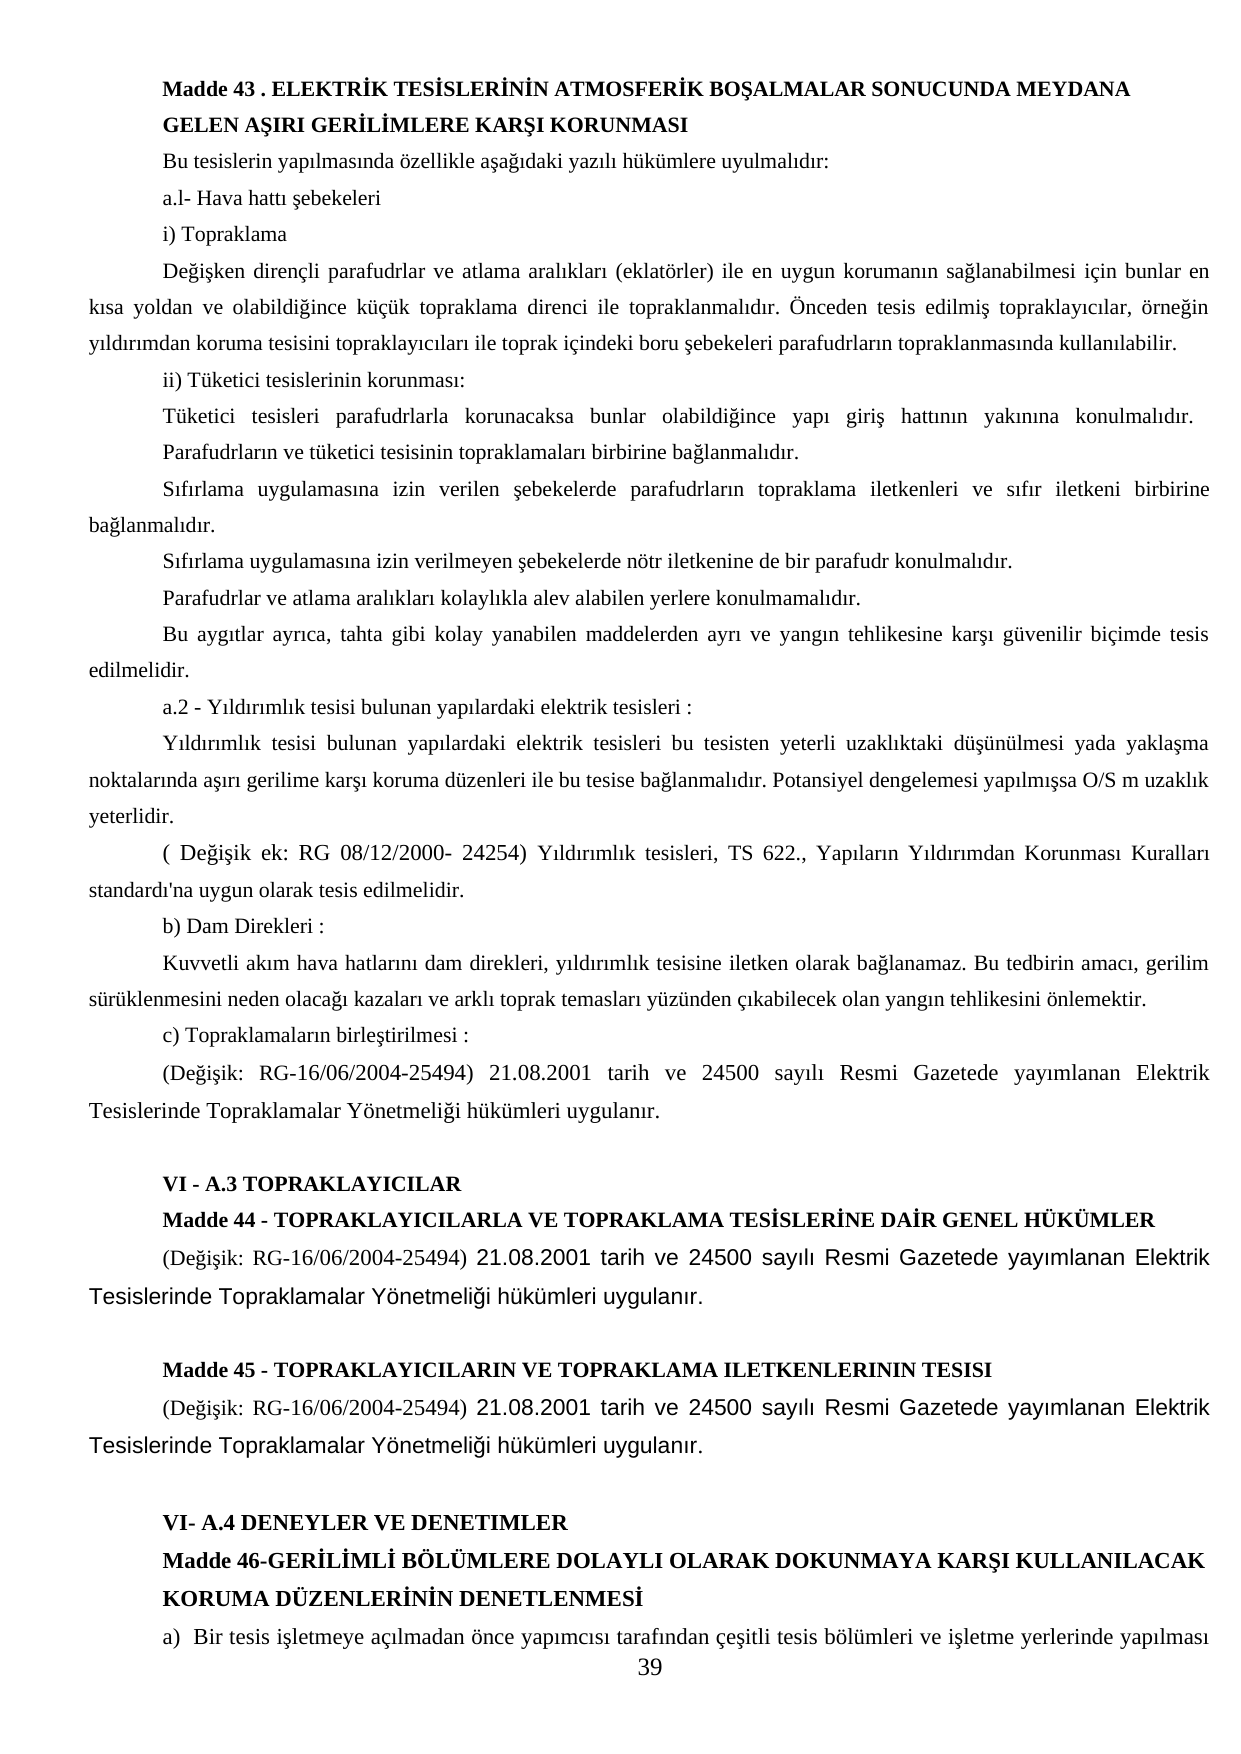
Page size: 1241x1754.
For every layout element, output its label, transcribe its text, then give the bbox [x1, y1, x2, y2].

text Kuvvetli akım hava hatlarını dam direkleri, yıldırımlık tesisine iletken olarak bağlanamaz. Bu tedbirin amacı, gerilim sürüklenmesini neden olacağı kazaları ve arklı toprak temasları yüzünden çıkabilecek olan yangın tehlikesini önlemektir. [88, 950, 1211, 1011]
text Madde 44 - TOPRAKLAYICILARLA VE TOPRAKLAMA TESİSLERİNE DAİR GENEL HÜKÜMLER [88, 1208, 1211, 1233]
text GELEN AŞIRI GERİLİMLERE KARŞI KORUNMASI [88, 113, 1211, 137]
text Yıldırımlık tesisi bulunan yapılardaki elektrik tesisleri bu tesisten yeterli uzaklıktaki düşünülmesi yada yaklaşma noktalarında aşırı gerilime karşı koruma düzenleri ile bu tesise bağlanmalıdır. Potansiyel dengelemesi yapılmışsa O/S m uzaklık yeterlidir. [88, 731, 1211, 828]
text c) Topraklamaların birleştirilmesi : [88, 1023, 1211, 1047]
text Madde 43 . ELEKTRİK TESİSLERİNİN ATMOSFERİK BOŞALMALAR SONUCUNDA MEYDANA [162, 77, 1211, 101]
text Tüketici tesisleri parafudrlarla korunacaksa bunlar olabildiğince yapı giriş hattının yakınına konulmalıdır. Parafudrların ve tüketici tesisinin topraklamaları birbirine bağlanmalıdır. [88, 404, 1211, 464]
text Bu aygıtlar ayrıca, tahta gibi kolay yanabilen maddelerden ayrı ve yangın tehlikesine karşı güvenilir biçimde tesis edilmelidir. [88, 622, 1211, 683]
text (Değişik: RG-16/06/2004-25494) 21.08.2001 tarih ve 24500 sayılı Resmi Gazetede yayımlanan Elektrik Tesislerinde Topraklamalar Yönetmeliği hükümleri uygulanır. [88, 1059, 1211, 1123]
text Bu tesislerin yapılmasında özellikle aşağıdaki yazılı hükümlere uyulmalıdır: [88, 149, 1211, 174]
text Değişken dirençli parafudrlar ve atlama aralıkları (eklatörler) ile en uygun korumanın sağlanabilmesi için bunlar en kısa yoldan ve olabildiğince küçük topraklama direnci ile topraklanmalıdır. Önceden tesis edilmiş topraklayıcılar, örneğin yıldırımdan koruma tesisini topraklayıcıları ile toprak içindeki boru şebekeleri parafudrların topraklanmasında kullanılabilir. [88, 258, 1211, 356]
text (Değişik: RG-16/06/2004-25494) 21.08.2001 tarih ve 24500 sayılı Resmi Gazetede yayımlanan Elektrik Tesislerinde Topraklamalar Yönetmeliği hükümleri uygulanır. [88, 1394, 1211, 1459]
text Madde 45 - TOPRAKLAYICILARIN VE TOPRAKLAMA ILETKENLERININ TESISI [88, 1358, 1211, 1382]
text a.2 - Yıldırımlık tesisi bulunan yapılardaki elektrik tesisleri : [88, 695, 1211, 719]
text Parafudrlar ve atlama aralıkları kolaylıkla alev alabilen yerlere konulmamalıdır. [88, 586, 1211, 610]
text a) Bir tesis işletmeye açılmadan önce yapımcısı tarafından çeşitli tesis bölümleri ve işletme yerlerinde yapılması [88, 1624, 1211, 1649]
text ( Değişik ek: RG 08/12/2000- 24254) Yıldırımlık tesisleri, TS 622., Yapıların Yıldırımdan Korunması Kuralları standardı'na uygun olarak tesis edilmelidir. [88, 840, 1211, 902]
text ii) Tüketici tesislerinin korunması: [88, 368, 1211, 392]
text VI - A.3 TOPRAKLAYICILAR [88, 1172, 1211, 1196]
text a.l- Hava hattı şebekeleri [88, 186, 1211, 210]
text i) Topraklama [88, 222, 1211, 246]
text Madde 46-GERİLİMLİ BÖLÜMLERE DOLAYLI OLARAK DOKUNMAYA KARŞI KULLANILACAK [88, 1548, 1211, 1573]
text VI- A.4 DENEYLER VE DENETIMLER [88, 1510, 1211, 1535]
text Sıfırlama uygulamasına izin verilen şebekelerde parafudrların topraklama iletkenleri ve sıfır iletkeni birbirine bağlanmalıdır. [88, 477, 1211, 537]
text Sıfırlama uygulamasına izin verilmeyen şebekelerde nötr iletkenine de bir parafudr konulmalıdır. [88, 549, 1211, 574]
text (Değişik: RG-16/06/2004-25494) 21.08.2001 tarih ve 24500 sayılı Resmi Gazetede yayımlanan Elektrik Tesislerinde Topraklamalar Yönetmeliği hükümleri uygulanır. [88, 1245, 1211, 1309]
text b) Dam Direkleri : [88, 914, 1211, 938]
text KORUMA DÜZENLERİNİN DENETLENMESİ [88, 1586, 1211, 1611]
